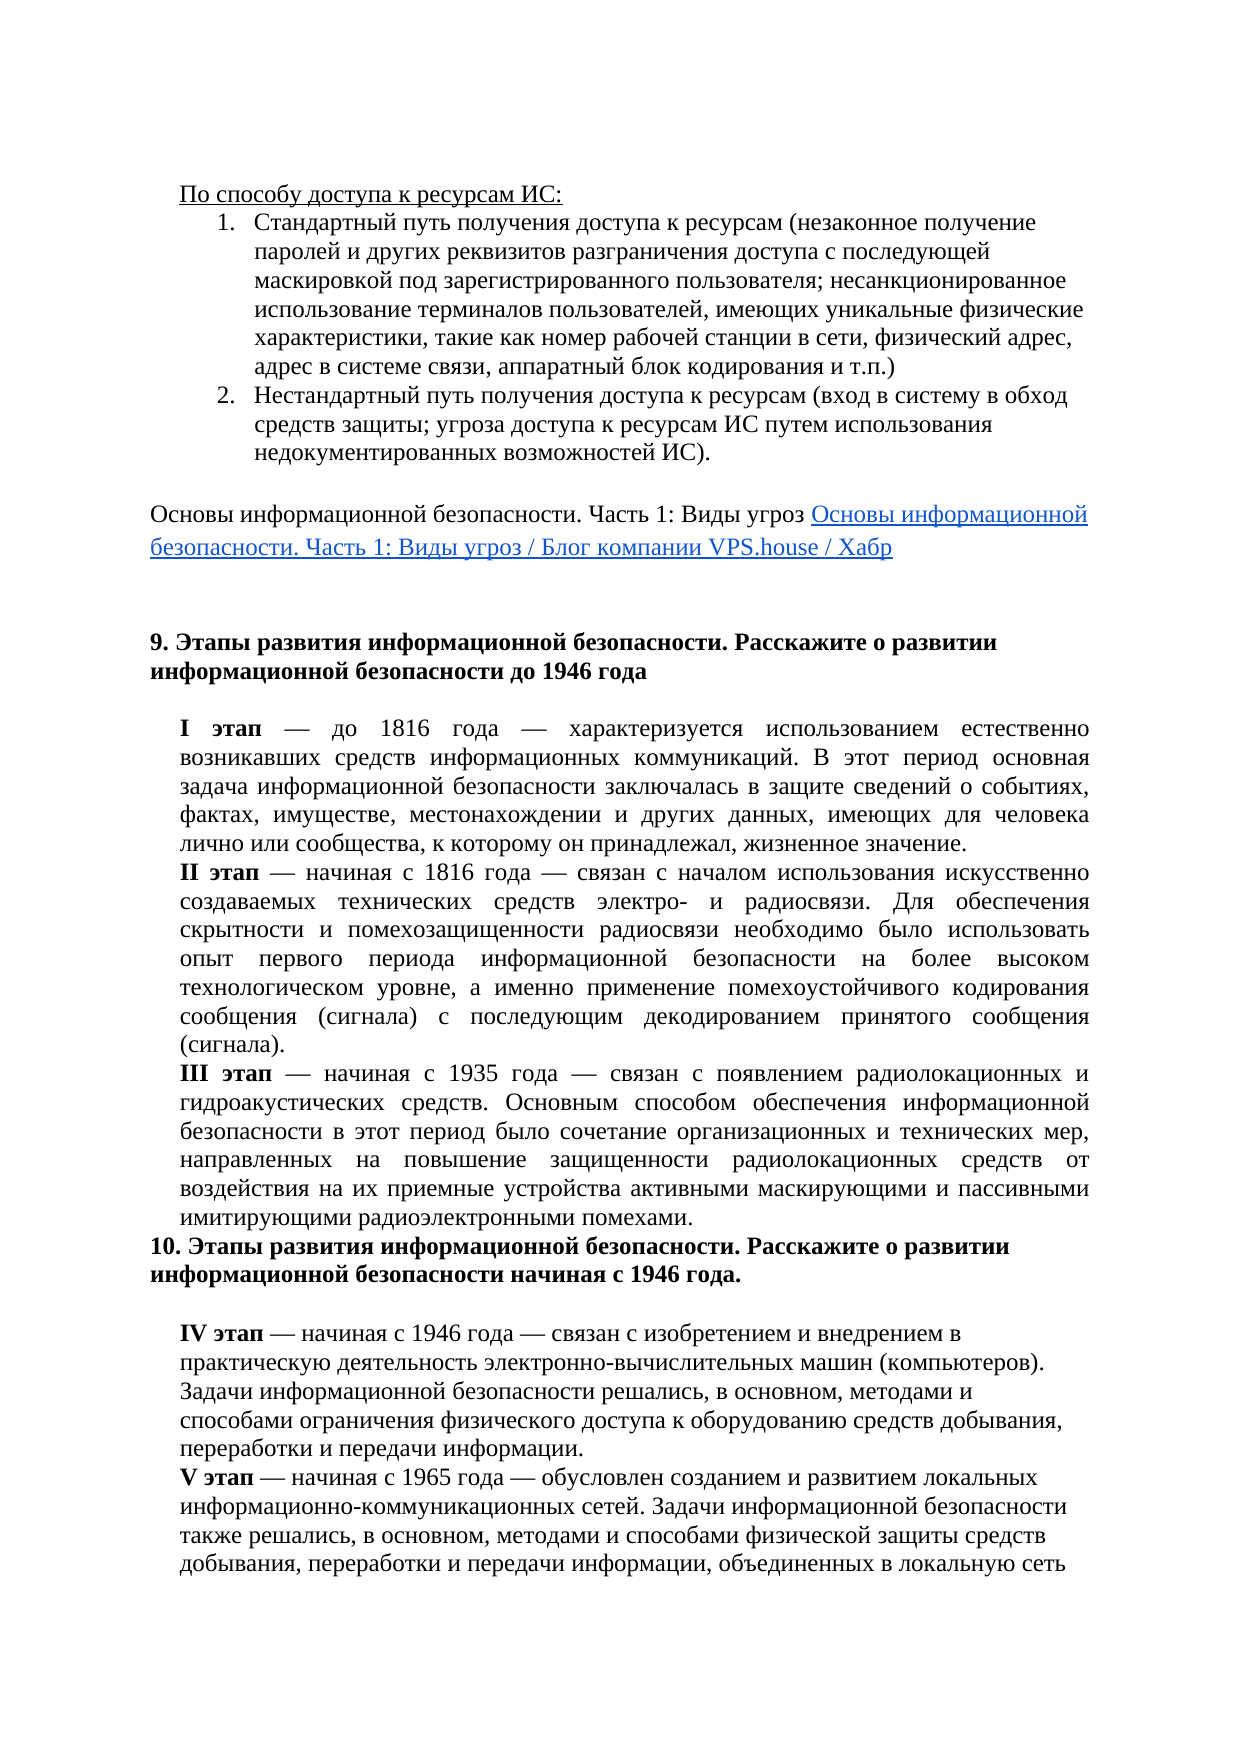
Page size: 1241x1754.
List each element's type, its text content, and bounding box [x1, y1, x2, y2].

text II этап — начиная с 1816 года — связан с началом использования искусственно создаваемых технических средств электро- и радиосвязи. Для обеспечения скрытности и помехозащищенности радиосвязи необходимо было использовать опыт первого периода информационной безопасности на более высоком технологическом уровне, а именно применение помехоустойчивого кодирования сообщения (сигнала) с последующим декодированием принятого сообщения (сигнала). [179, 857, 1090, 1058]
text Основы информационной безопасности. Часть 1: Виды угроз Основы информационной безопасности. Часть 1: Виды угроз / Блог компании VPS.house / Хабр [150, 499, 1090, 561]
text III этап — начиная с 1935 года — связан с появлением радиолокационных и гидроакустических средств. Основным способом обеспечения информационной безопасности в этот период было сочетание организационных и технических мер, направленных на повышение защищенности радиолокационных средств от воздействия на их приемные устройства активными маскирующими и пассивными имитирующими радиоэлектронными помехами. [179, 1058, 1090, 1231]
text V этап — начиная с 1965 года — обусловлен созданием и развитием локальных информационно-коммуникационных сетей. Задачи информационной безопасности также решались, в основном, методами и способами физической защиты средств добывания, переработки и передачи информации, объединенных в локальную сеть [179, 1462, 1090, 1577]
text IV этап — начиная с 1946 года — связан с изобретением и внедрением в практическую деятельность электронно-вычислительных машин (компьютеров). Задачи информационной безопасности решались, в основном, методами и способами ограничения физического доступа к оборудованию средств добывания, переработки и передачи информации. [179, 1318, 1090, 1462]
title 9. Этапы развития информационной безопасности. Расскажите о развитии информационной безопасности до 1946 года [150, 627, 1090, 684]
title 10. Этапы развития информационной безопасности. Расскажите о развитии информационной безопасности начиная с 1946 года. [150, 1231, 1090, 1288]
text 1. Стандартный путь получения доступа к ресурсам (незаконное получение паролей и других реквизитов разграничения доступа с последующей маскировкой под зарегистрированного пользователя; несанкционированное использование терминалов пользователей, имеющих уникальные физические характеристики, такие как номер рабочей станции в сети, физический адрес, адрес в системе связи, аппаратный блок кодирования и т.п.) [217, 207, 1090, 380]
text I этап — до 1816 года — характеризуется использованием естественно возникавших средств информационных коммуникаций. В этот период основная задача информационной безопасности заключалась в защите сведений о событиях, фактах, имуществе, местонахождении и других данных, имеющих для человека лично или сообщества, к которому он принадлежал, жизненное значение. [179, 713, 1090, 857]
text По способу доступа к ресурсам ИС: [179, 179, 1090, 207]
text 2. Нестандартный путь получения доступа к ресурсам (вход в систему в обход средств защиты; угроза доступа к ресурсам ИС путем использования недокументированных возможностей ИС). [217, 380, 1090, 466]
